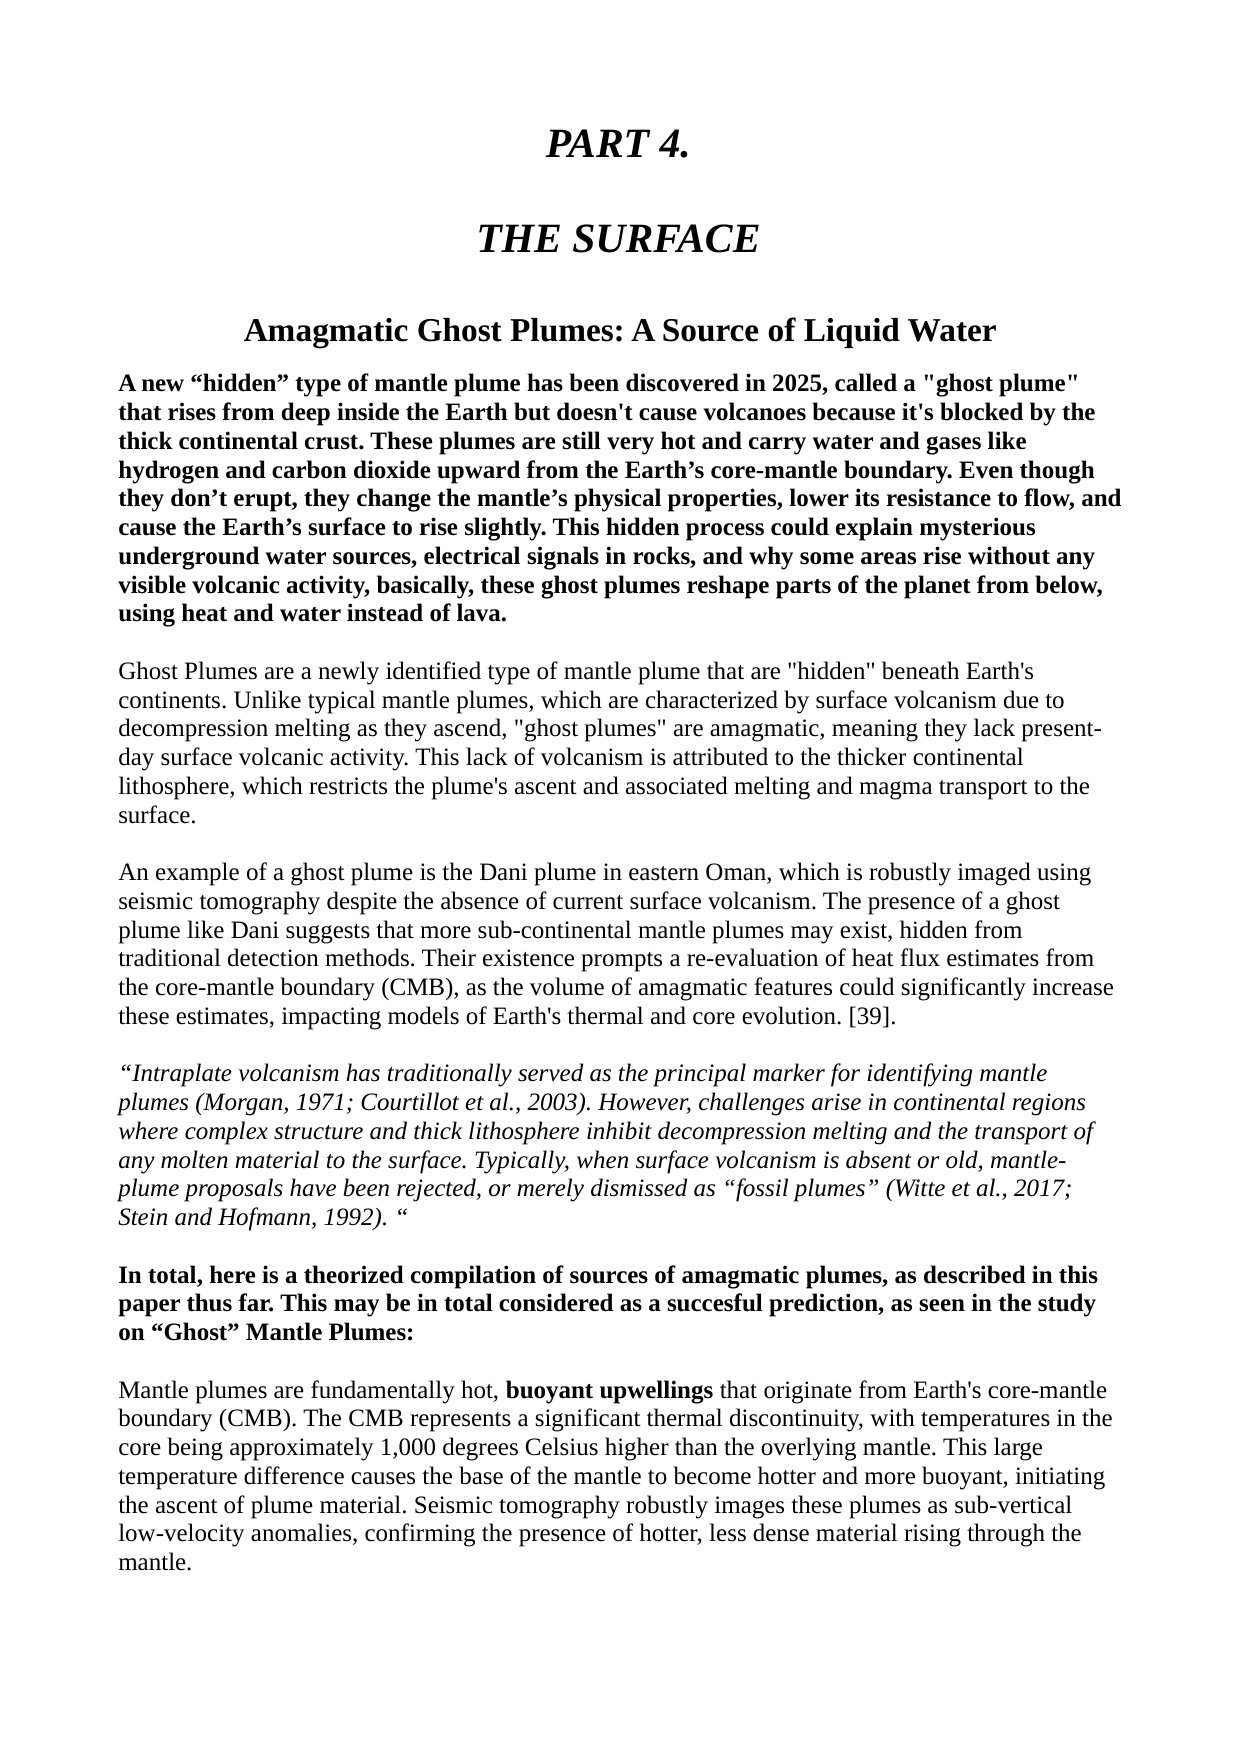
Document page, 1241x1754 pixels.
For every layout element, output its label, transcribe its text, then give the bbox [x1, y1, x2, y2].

text A new “hidden” type of mantle plume has been discovered in 2025, called a "ghost plume" that rises from deep inside the Earth but doesn't cause volcanoes because it's blocked by the thick continental crust. These plumes are still very hot and carry water and gases like hydrogen and carbon dioxide upward from the Earth’s core-mantle boundary. Even though they don’t erupt, they change the mantle’s physical properties, lower its resistance to flow, and cause the Earth’s surface to rise slightly. This hidden process could explain mysterious underground water sources, electrical signals in rocks, and why some areas rise without any visible volcanic activity, basically, these ghost plumes reshape parts of the planet from below, using heat and water instead of lava. [118, 368, 1122, 627]
text Amagmatic Ghost Plumes: A Source of Liquid Water [118, 310, 1122, 348]
text In total, here is a theorized compilation of sources of amagmatic plumes, as described in this paper thus far. This may be in total considered as a succesful prediction, as seen in the study on “Ghost” Mantle Plumes: [118, 1260, 1122, 1346]
text Mantle plumes are fundamentally hot, buoyant upwellings that originate from Earth's core-mantle boundary (CMB). The CMB represents a significant thermal discontinuity, with temperatures in the core being approximately 1,000 degrees Celsius higher than the overlying mantle. This large temperature difference causes the base of the mantle to become hotter and more buoyant, initiating the ascent of plume material. Seismic tomography robustly images these plumes as sub-vertical low-velocity anomalies, confirming the presence of hotter, less dense material rising through the mantle. [118, 1375, 1122, 1576]
text PART 4. [118, 118, 1122, 166]
text Ghost Plumes are a newly identified type of mantle plume that are "hidden" beneath Earth's continents. Unlike typical mantle plumes, which are characterized by surface volcanism due to decompression melting as they ascend, "ghost plumes" are amagmatic, meaning they lack present-day surface volcanic activity. This lack of volcanism is attributed to the thicker continental lithosphere, which restricts the plume's ascent and associated melting and magma transport to the surface. [118, 656, 1122, 828]
text An example of a ghost plume is the Dani plume in eastern Oman, which is robustly imaged using seismic tomography despite the absence of current surface volcanism. The presence of a ghost plume like Dani suggests that more sub-continental mantle plumes may exist, hidden from traditional detection methods. Their existence prompts a re-evaluation of heat flux estimates from the core-mantle boundary (CMB), as the volume of amagmatic features could significantly increase these estimates, impacting models of Earth's thermal and core evolution. [39]. [118, 857, 1122, 1030]
text THE SURFACE [118, 214, 1122, 262]
text “Intraplate volcanism has traditionally served as the principal marker for identifying mantle plumes (Morgan, 1971; Courtillot et al., 2003). However, challenges arise in continental regions where complex structure and thick lithosphere inhibit decompression melting and the transport of any molten material to the surface. Typically, when surface volcanism is absent or old, mantle-plume proposals have been rejected, or merely dismissed as “fossil plumes” (Witte et al., 2017; Stein and Hofmann, 1992). “ [118, 1058, 1122, 1231]
